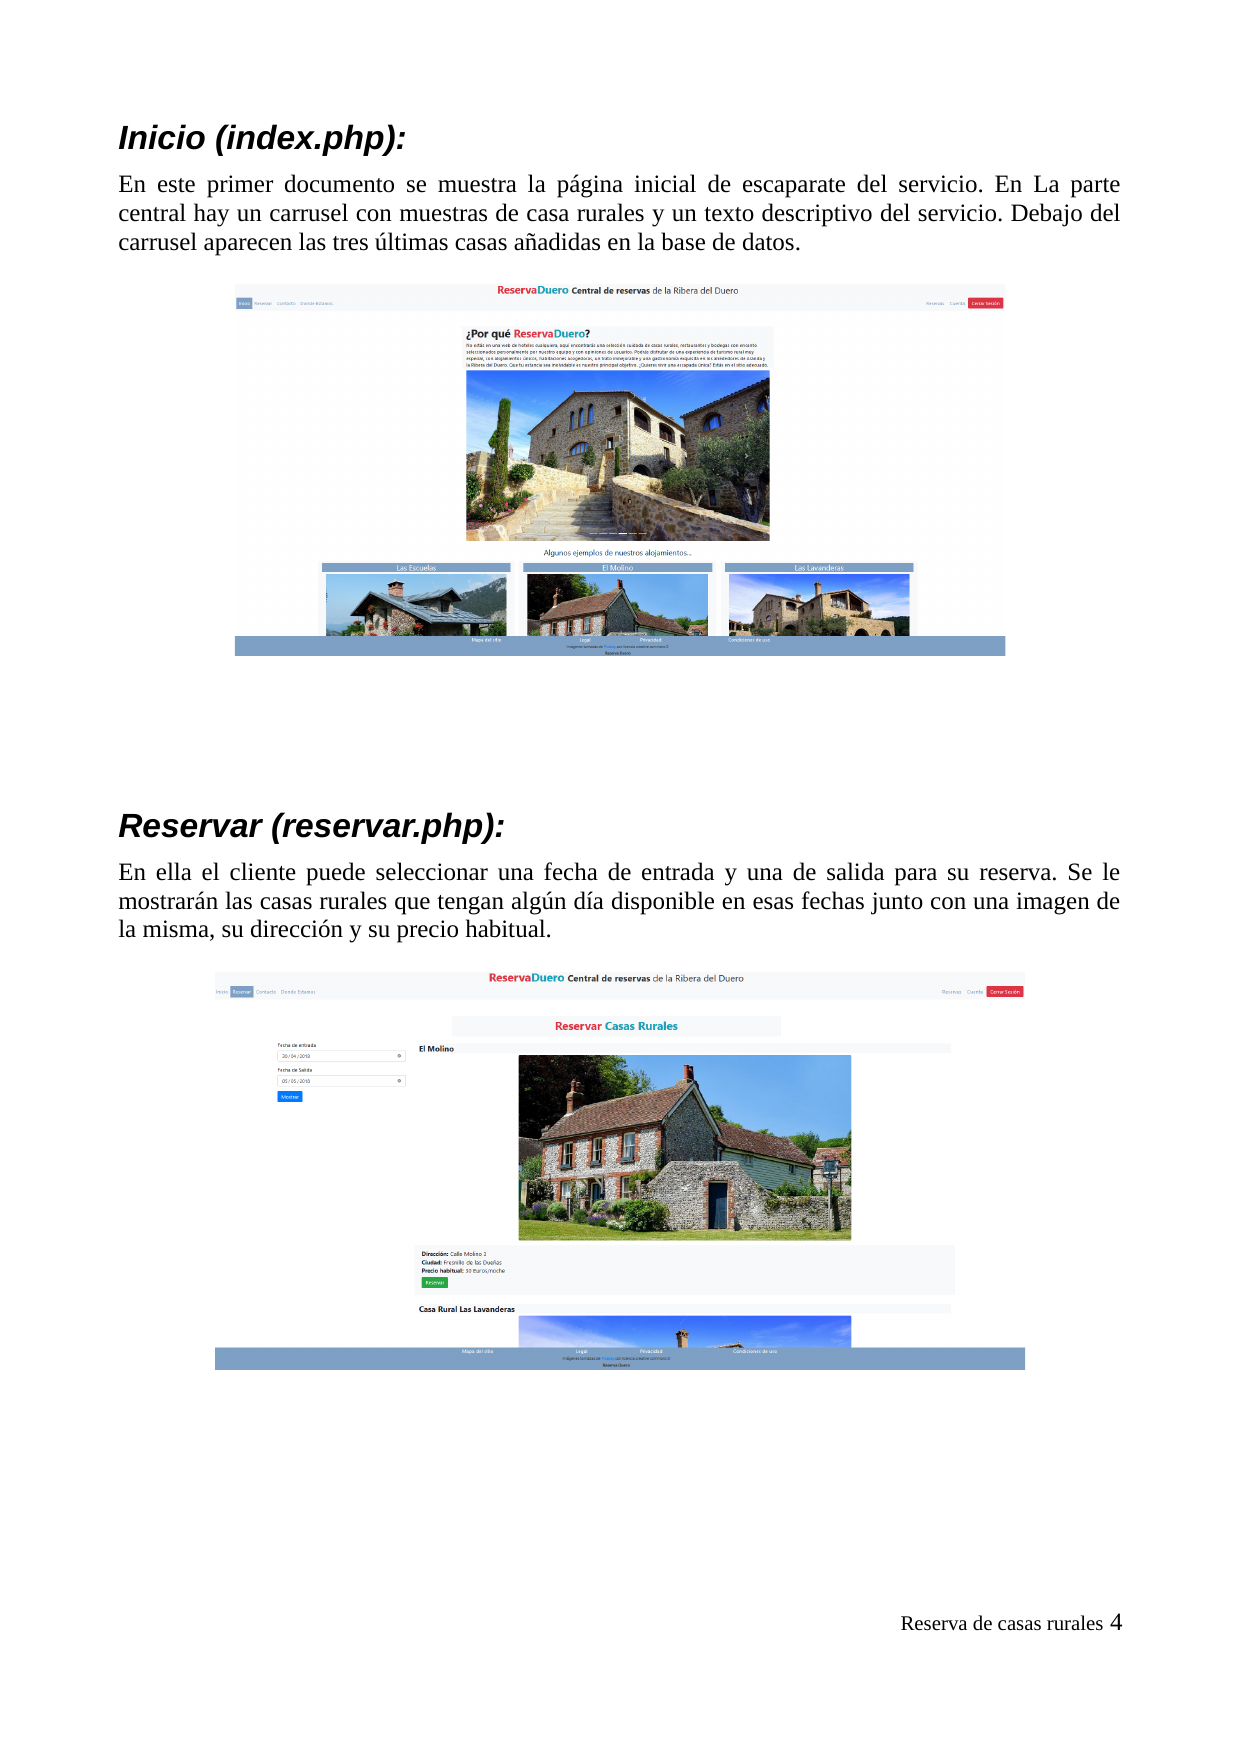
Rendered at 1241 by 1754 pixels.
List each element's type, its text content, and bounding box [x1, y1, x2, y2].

picture [234, 284, 1006, 656]
text En este primer documento se muestra la página inicial de escaparate del servicio. En La parte central hay un carrusel con muestras de casa rurales y un texto descriptivo del servicio. Debajo del carrusel aparecen las tres últimas casas añadidas en la base de datos. [118, 169, 1122, 256]
text En ella el cliente puede seleccionar una fecha de entrada y una de salida para su reserva. Se le mostrarán las casas rurales que tengan algún día disponible en esas fechas junto con una imagen de la misma, su dirección y su precio habitual. [118, 857, 1122, 943]
subtitle Inicio (index.php): [118, 118, 1122, 157]
subtitle Reservar (reservar.php): [118, 806, 1122, 844]
